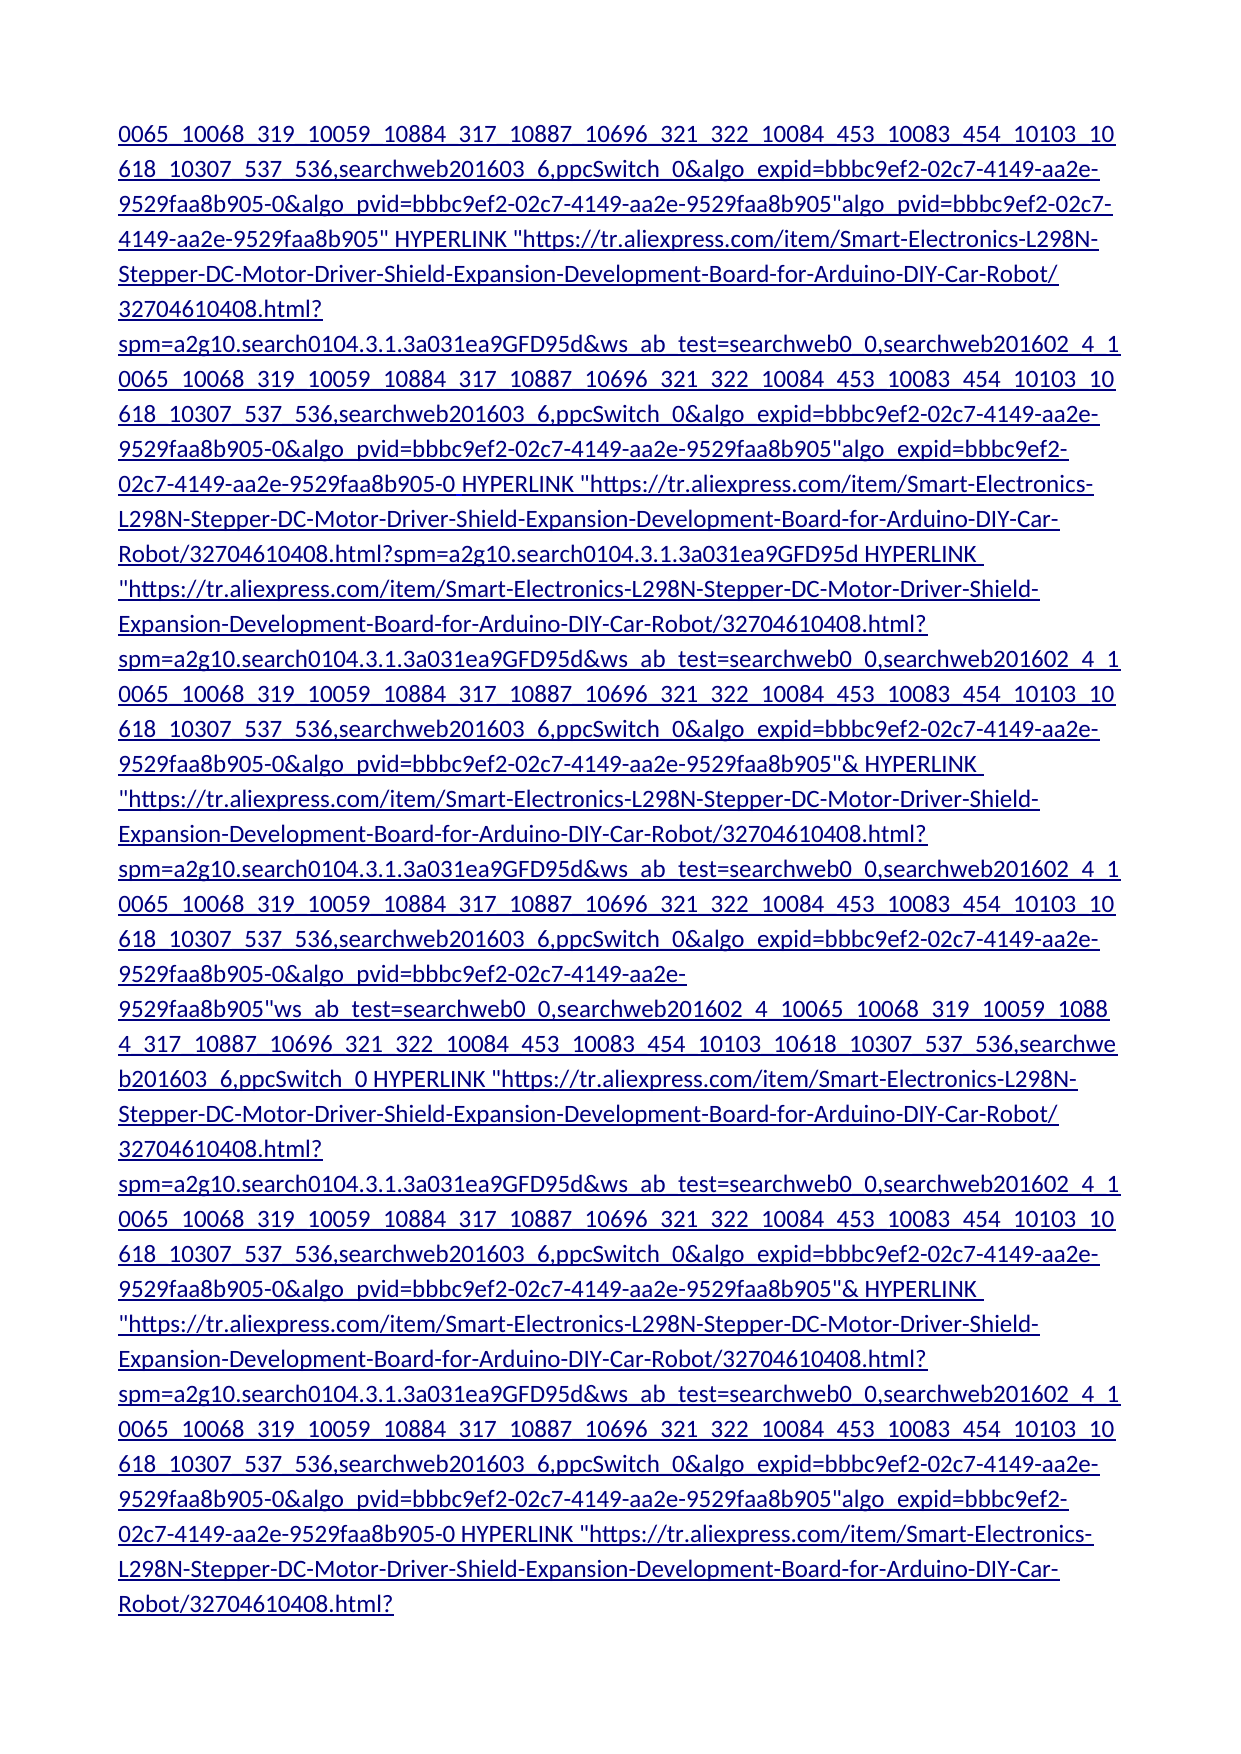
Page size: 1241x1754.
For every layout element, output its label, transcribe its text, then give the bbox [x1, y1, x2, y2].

text 0065_10068_319_10059_10884_317_10887_10696_321_322_10084_453_10083_454_10103_10618_10307_537_536,searchweb201603_6,ppcSwitch_0&algo_expid=bbbc9ef2-02c7-4149-aa2e-9529faa8b905-0&algo_pvid=bbbc9ef2-02c7-4149-aa2e-9529faa8b905"algo_pvid=bbbc9ef2-02c7-4149-aa2e-9529faa8b905" HYPERLINK "https://tr.aliexpress.com/item/Smart-Electronics-L298N-Stepper-DC-Motor-Driver-Shield-Expansion-Development-Board-for-Arduino-DIY-Car-Robot/32704610408.html?spm=a2g10.search0104.3.1.3a031ea9GFD95d&ws_ab_test=searchweb0_0,searchweb201602_4_10065_10068_319_10059_10884_317_10887_10696_321_322_10084_453_10083_454_10103_10618_10307_537_536,searchweb201603_6,ppcSwitch_0&algo_expid=bbbc9ef2-02c7-4149-aa2e-9529faa8b905-0&algo_pvid=bbbc9ef2-02c7-4149-aa2e-9529faa8b905"algo_expid=bbbc9ef2-02c7-4149-aa2e-9529faa8b905-0 HYPERLINK "https://tr.aliexpress.com/item/Smart-Electronics-L298N-Stepper-DC-Motor-Driver-Shield-Expansion-Development-Board-for-Arduino-DIY-Car-Robot/32704610408.html?spm=a2g10.search0104.3.1.3a031ea9GFD95d HYPERLINK "https://tr.aliexpress.com/item/Smart-Electronics-L298N-Stepper-DC-Motor-Driver-Shield-Expansion-Development-Board-for-Arduino-DIY-Car-Robot/32704610408.html?spm=a2g10.search0104.3.1.3a031ea9GFD95d&ws_ab_test=searchweb0_0,searchweb201602_4_10065_10068_319_10059_10884_317_10887_10696_321_322_10084_453_10083_454_10103_10618_10307_537_536,searchweb201603_6,ppcSwitch_0&algo_expid=bbbc9ef2-02c7-4149-aa2e-9529faa8b905-0&algo_pvid=bbbc9ef2-02c7-4149-aa2e-9529faa8b905"& HYPERLINK "https://tr.aliexpress.com/item/Smart-Electronics-L298N-Stepper-DC-Motor-Driver-Shield-Expansion-Development-Board-for-Arduino-DIY-Car-Robot/32704610408.html?spm=a2g10.search0104.3.1.3a031ea9GFD95d&ws_ab_test=searchweb0_0,searchweb201602_4_10065_10068_319_10059_10884_317_10887_10696_321_322_10084_453_10083_454_10103_10618_10307_537_536,searchweb201603_6,ppcSwitch_0&algo_expid=bbbc9ef2-02c7-4149-aa2e-9529faa8b905-0&algo_pvid=bbbc9ef2-02c7-4149-aa2e-9529faa8b905"ws_ab_test=searchweb0_0,searchweb201602_4_10065_10068_319_10059_10884_317_10887_10696_321_322_10084_453_10083_454_10103_10618_10307_537_536,searchweb201603_6,ppcSwitch_0 HYPERLINK "https://tr.aliexpress.com/item/Smart-Electronics-L298N-Stepper-DC-Motor-Driver-Shield-Expansion-Development-Board-for-Arduino-DIY-Car-Robot/32704610408.html?spm=a2g10.search0104.3.1.3a031ea9GFD95d&ws_ab_test=searchweb0_0,searchweb201602_4_10065_10068_319_10059_10884_317_10887_10696_321_322_10084_453_10083_454_10103_10618_10307_537_536,searchweb201603_6,ppcSwitch_0&algo_expid=bbbc9ef2-02c7-4149-aa2e-9529faa8b905-0&algo_pvid=bbbc9ef2-02c7-4149-aa2e-9529faa8b905"& HYPERLINK "https://tr.aliexpress.com/item/Smart-Electronics-L298N-Stepper-DC-Motor-Driver-Shield-Expansion-Development-Board-for-Arduino-DIY-Car-Robot/32704610408.html?spm=a2g10.search0104.3.1.3a031ea9GFD95d&ws_ab_test=searchweb0_0,searchweb201602_4_10065_10068_319_10059_10884_317_10887_10696_321_322_10084_453_10083_454_10103_10618_10307_537_536,searchweb201603_6,ppcSwitch_0&algo_expid=bbbc9ef2-02c7-4149-aa2e-9529faa8b905-0&algo_pvid=bbbc9ef2-02c7-4149-aa2e-9529faa8b905"algo_expid=bbbc9ef2-02c7-4149-aa2e-9529faa8b905-0 HYPERLINK "https://tr.aliexpress.com/item/Smart-Electronics-L298N-Stepper-DC-Motor-Driver-Shield-Expansion-Development-Board-for-Arduino-DIY-Car-Robot/32704610408.html? [118, 118, 1122, 1619]
